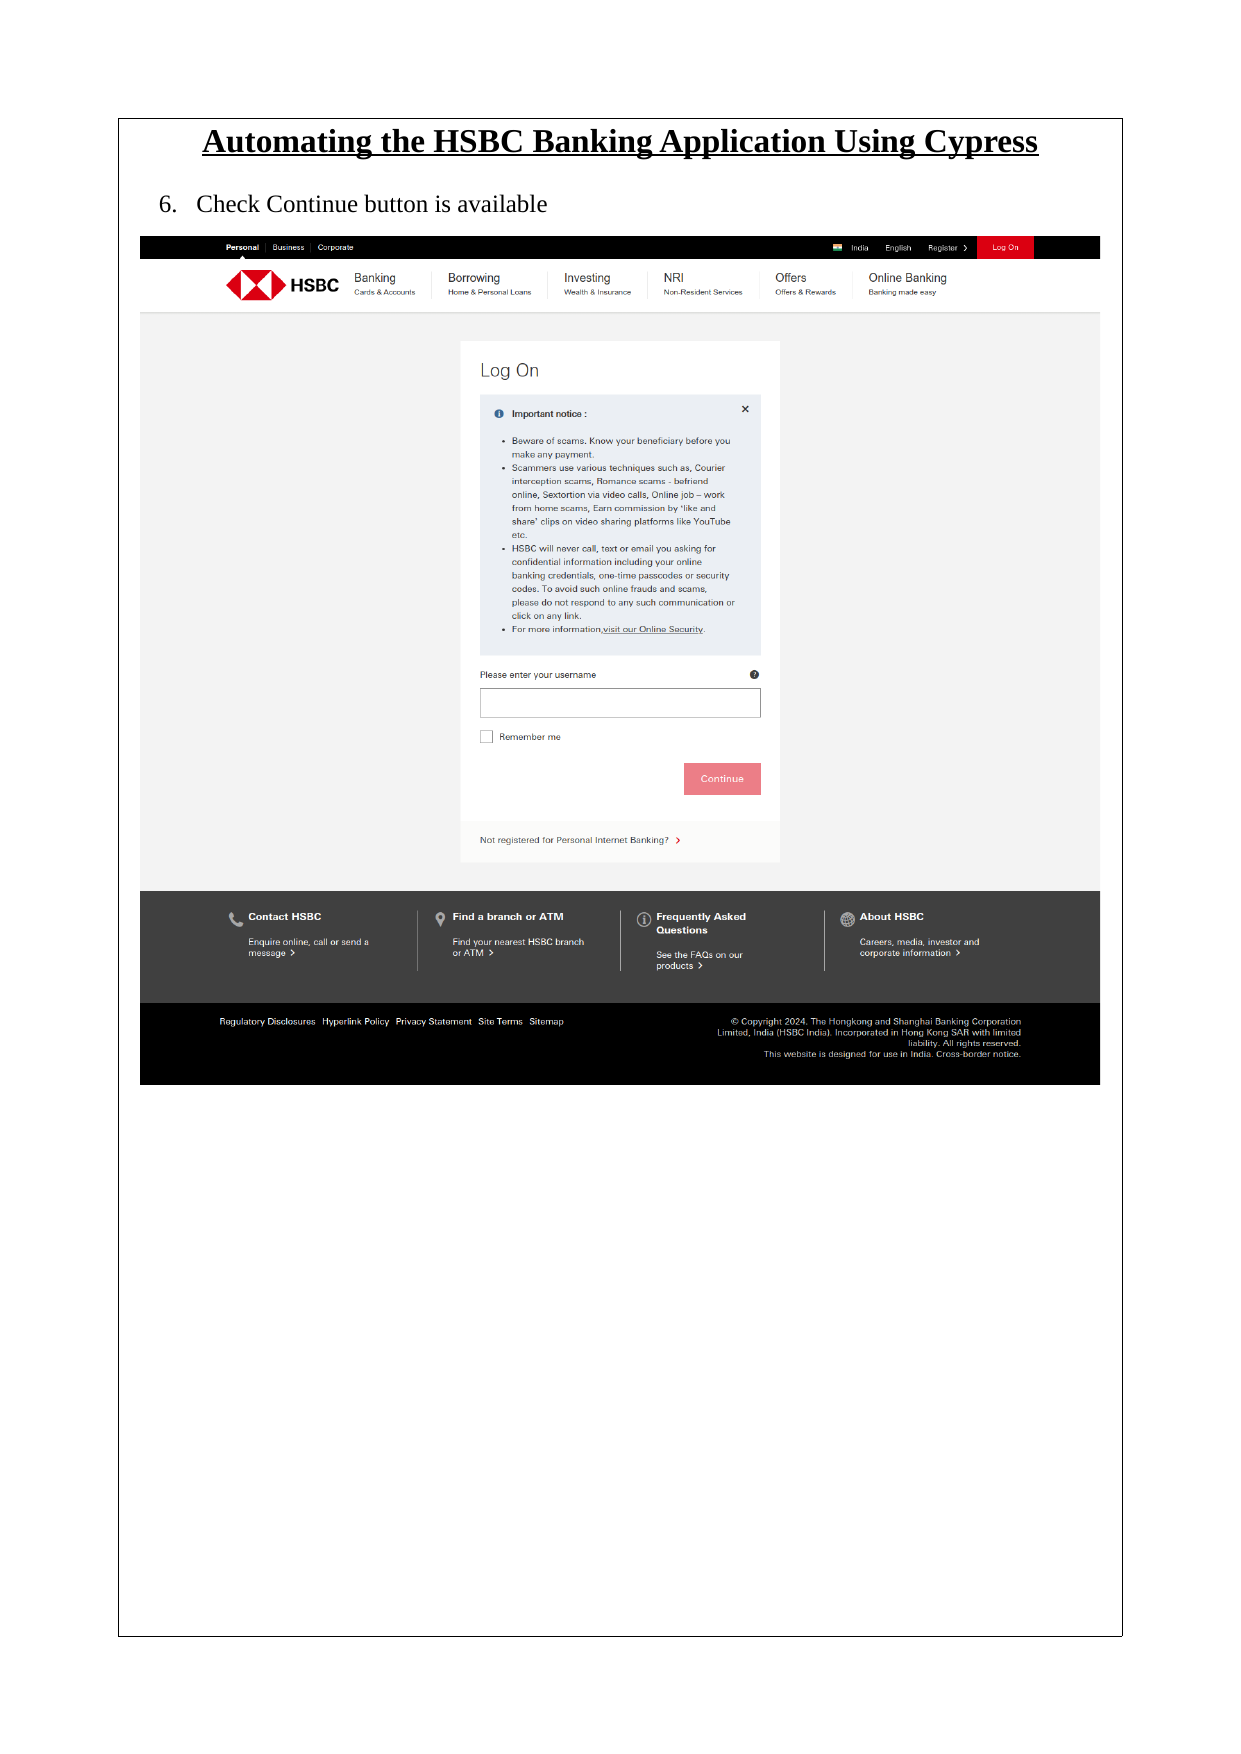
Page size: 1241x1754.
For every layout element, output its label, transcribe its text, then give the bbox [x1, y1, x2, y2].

list Check Continue button is available [159, 189, 1119, 218]
picture [140, 236, 1101, 1085]
